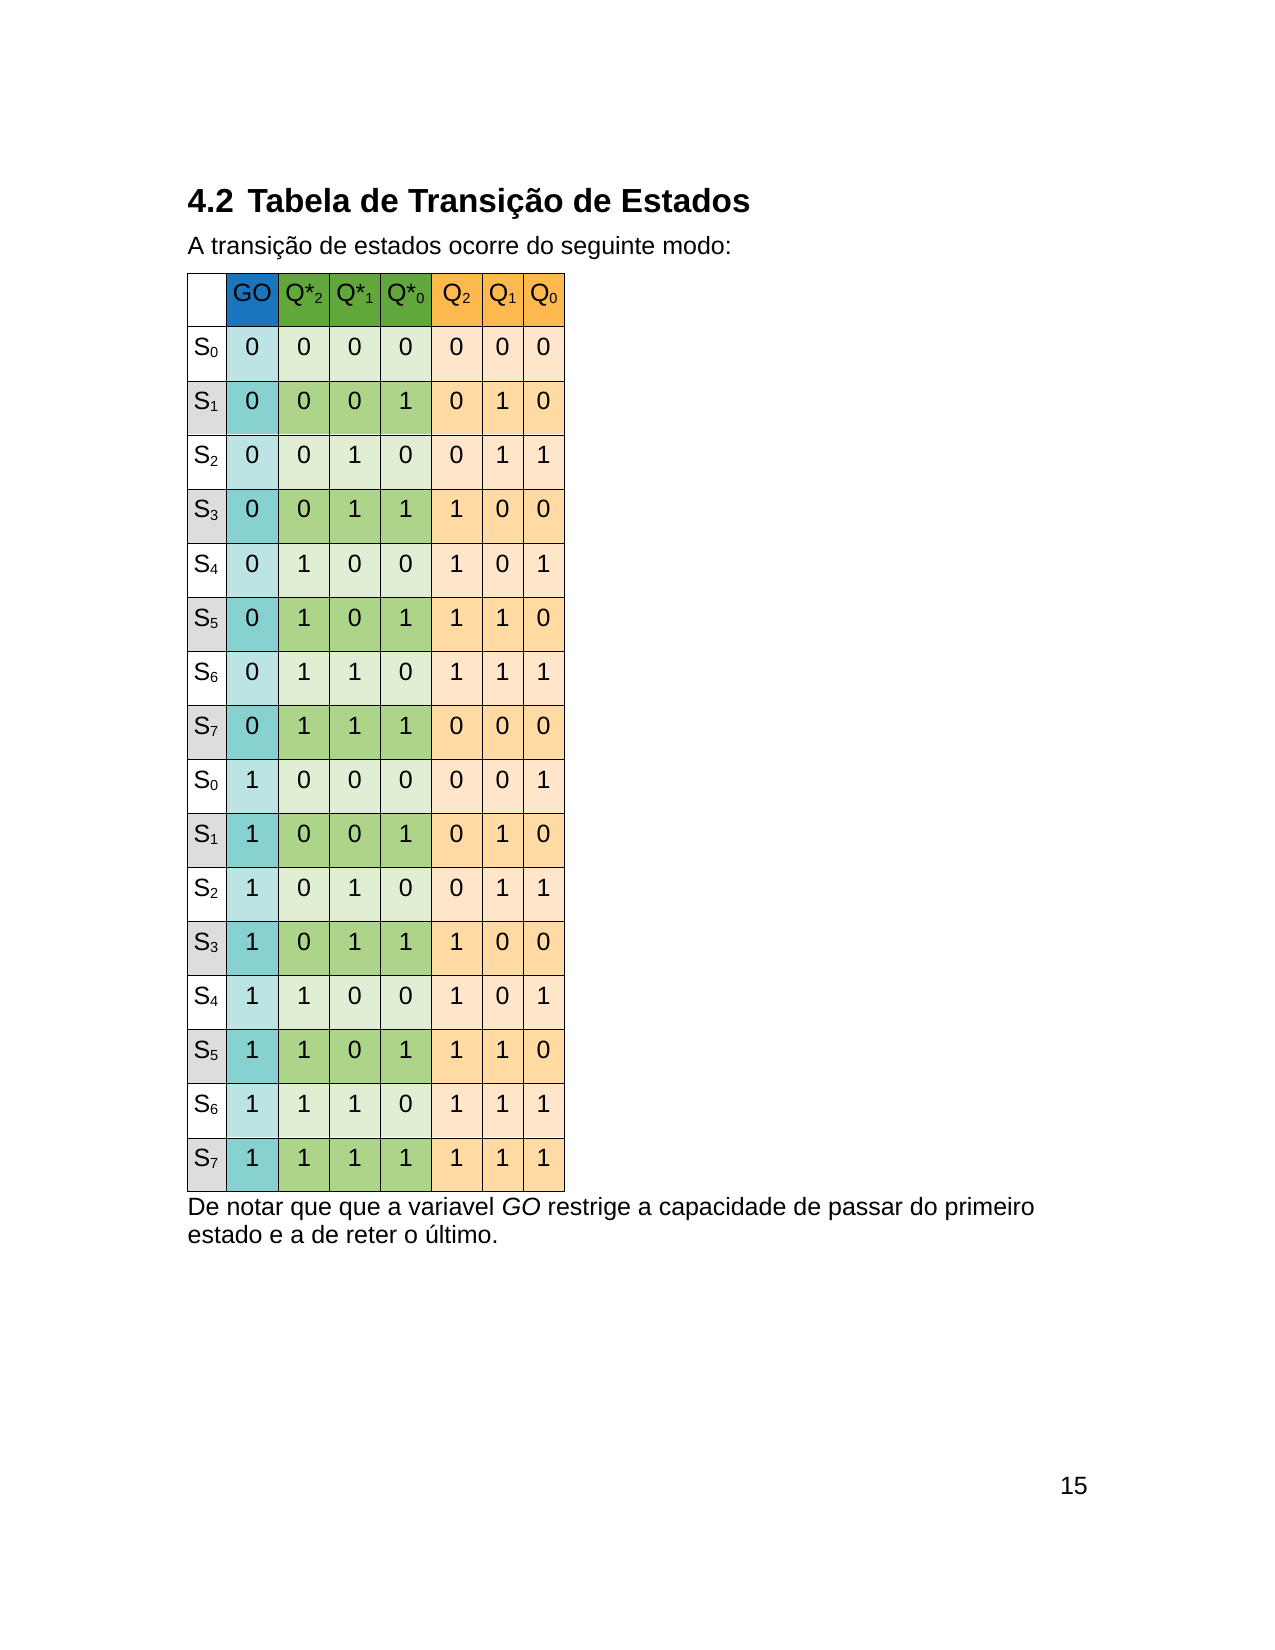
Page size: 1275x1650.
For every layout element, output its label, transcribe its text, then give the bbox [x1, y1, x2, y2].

text A transição de estados ocorre do seguinte modo: [187, 231, 1087, 260]
table_cell S2 [188, 868, 226, 921]
table_cell 0 [432, 868, 482, 921]
table_cell 1 [432, 544, 482, 597]
table_cell 0 [279, 868, 329, 921]
table_cell 0 [524, 327, 564, 381]
table_cell 0 [483, 922, 523, 975]
table_cell 1 [381, 1030, 431, 1083]
table_cell 0 [279, 814, 329, 867]
table_cell 1 [432, 1084, 482, 1137]
table_cell 0 [381, 652, 431, 705]
table_cell 1 [227, 1139, 278, 1191]
table_cell 1 [432, 490, 482, 543]
table_cell 0 [483, 706, 523, 759]
table_cell 0 [524, 1030, 564, 1083]
table_cell 1 [381, 922, 431, 975]
table_cell 1 [432, 1139, 482, 1191]
table_cell 0 [279, 327, 329, 381]
table_cell 1 [227, 814, 278, 867]
table_cell 0 [483, 327, 523, 381]
table_cell S3 [188, 490, 226, 543]
table_cell 1 [279, 1084, 329, 1137]
table_cell 1 [227, 868, 278, 921]
table_cell 0 [381, 327, 431, 381]
table_cell 0 [381, 760, 431, 813]
table_cell S0 [188, 327, 226, 381]
table_cell 1 [483, 868, 523, 921]
subtitle Tabela de Transição de Estados [179, 177, 1096, 223]
table_cell 1 [524, 1084, 564, 1137]
table_cell 1 [381, 382, 431, 434]
table_cell 0 [330, 760, 380, 813]
table_cell S1 [188, 814, 226, 867]
table_cell 0 [381, 868, 431, 921]
table_cell 1 [432, 922, 482, 975]
table_cell 0 [279, 922, 329, 975]
table_header [188, 274, 226, 326]
table_cell 0 [330, 976, 380, 1029]
table_cell 1 [381, 814, 431, 867]
table_cell 1 [381, 598, 431, 651]
table_cell 1 [524, 760, 564, 813]
table_cell 0 [524, 814, 564, 867]
table_cell 0 [227, 436, 278, 489]
table_cell 0 [432, 327, 482, 381]
table_cell 0 [330, 598, 380, 651]
table_cell 1 [483, 814, 523, 867]
table_cell S5 [188, 1030, 226, 1083]
table_cell 0 [524, 490, 564, 543]
table_cell 1 [483, 598, 523, 651]
table_cell 1 [524, 868, 564, 921]
table_cell S1 [188, 382, 226, 434]
table_cell 1 [279, 598, 329, 651]
table_cell 1 [524, 1139, 564, 1191]
table_cell 1 [227, 976, 278, 1029]
table_cell 0 [330, 814, 380, 867]
table_cell 1 [330, 652, 380, 705]
table_cell S6 [188, 1084, 226, 1137]
table_cell 0 [381, 976, 431, 1029]
table_cell S5 [188, 598, 226, 651]
table_cell 1 [330, 1084, 380, 1137]
table_cell 0 [483, 544, 523, 597]
table_cell 0 [524, 706, 564, 759]
table_cell 0 [483, 490, 523, 543]
table_cell 0 [227, 382, 278, 434]
table_cell 0 [227, 706, 278, 759]
table_cell 1 [330, 490, 380, 543]
table_cell 1 [381, 1139, 431, 1191]
table_cell 0 [227, 544, 278, 597]
table_header Q1 [483, 274, 523, 326]
table_cell 0 [227, 598, 278, 651]
table_header Q*2 [279, 274, 329, 326]
table_cell 1 [524, 976, 564, 1029]
table_cell 0 [227, 327, 278, 381]
table_cell S4 [188, 544, 226, 597]
table_cell 1 [483, 1084, 523, 1137]
table_cell 1 [524, 652, 564, 705]
table_cell 1 [432, 1030, 482, 1083]
table_cell 0 [227, 652, 278, 705]
table_cell 1 [483, 436, 523, 489]
table_cell 0 [524, 382, 564, 434]
table_cell 1 [279, 1030, 329, 1083]
table_cell 0 [227, 490, 278, 543]
table_cell 1 [381, 706, 431, 759]
table_cell 1 [279, 1139, 329, 1191]
table_cell 0 [381, 1084, 431, 1137]
table_cell 0 [381, 544, 431, 597]
table_cell S0 [188, 760, 226, 813]
table_cell S7 [188, 706, 226, 759]
table_cell 0 [330, 382, 380, 434]
table_cell 0 [432, 706, 482, 759]
table_header Q*0 [381, 274, 431, 326]
table_cell 0 [279, 490, 329, 543]
table_cell 0 [330, 544, 380, 597]
table_cell 0 [524, 598, 564, 651]
table_cell S6 [188, 652, 226, 705]
table_cell 0 [483, 976, 523, 1029]
table_cell 0 [279, 760, 329, 813]
table_cell 1 [432, 598, 482, 651]
table_cell 1 [330, 922, 380, 975]
table_cell 0 [483, 760, 523, 813]
table_cell 1 [483, 1139, 523, 1191]
table_cell 0 [279, 382, 329, 434]
table_header Q*1 [330, 274, 380, 326]
text De notar que que a variavel GO restrige a capacidade de passar do primeiro estado e a de reter o último. [187, 1192, 1087, 1249]
table_cell 1 [227, 1030, 278, 1083]
table_cell S3 [188, 922, 226, 975]
table_cell 1 [279, 706, 329, 759]
table_cell 1 [330, 436, 380, 489]
table_cell 0 [330, 327, 380, 381]
table_cell 1 [432, 976, 482, 1029]
table_cell 1 [330, 868, 380, 921]
table_cell S4 [188, 976, 226, 1029]
table_cell 0 [524, 922, 564, 975]
table_cell 1 [432, 652, 482, 705]
table_cell 1 [330, 706, 380, 759]
table_cell 0 [432, 382, 482, 434]
table_cell 1 [330, 1139, 380, 1191]
table_header Q0 [524, 274, 564, 326]
table_cell 0 [432, 760, 482, 813]
table_cell 1 [524, 436, 564, 489]
table_cell 1 [227, 1084, 278, 1137]
table_cell 1 [524, 544, 564, 597]
table_cell 1 [483, 1030, 523, 1083]
table_cell 0 [330, 1030, 380, 1083]
table_cell 1 [227, 760, 278, 813]
table_cell 1 [483, 652, 523, 705]
table_cell 0 [279, 436, 329, 489]
table_cell 1 [227, 922, 278, 975]
table_cell 0 [432, 436, 482, 489]
table_cell S2 [188, 436, 226, 489]
table_cell 1 [483, 382, 523, 434]
table_cell S7 [188, 1139, 226, 1191]
table_cell 1 [279, 976, 329, 1029]
table_header GO [227, 274, 278, 326]
table_cell 0 [381, 436, 431, 489]
table_cell 1 [279, 544, 329, 597]
table_cell 1 [381, 490, 431, 543]
table_cell 1 [279, 652, 329, 705]
table_header Q2 [432, 274, 482, 326]
